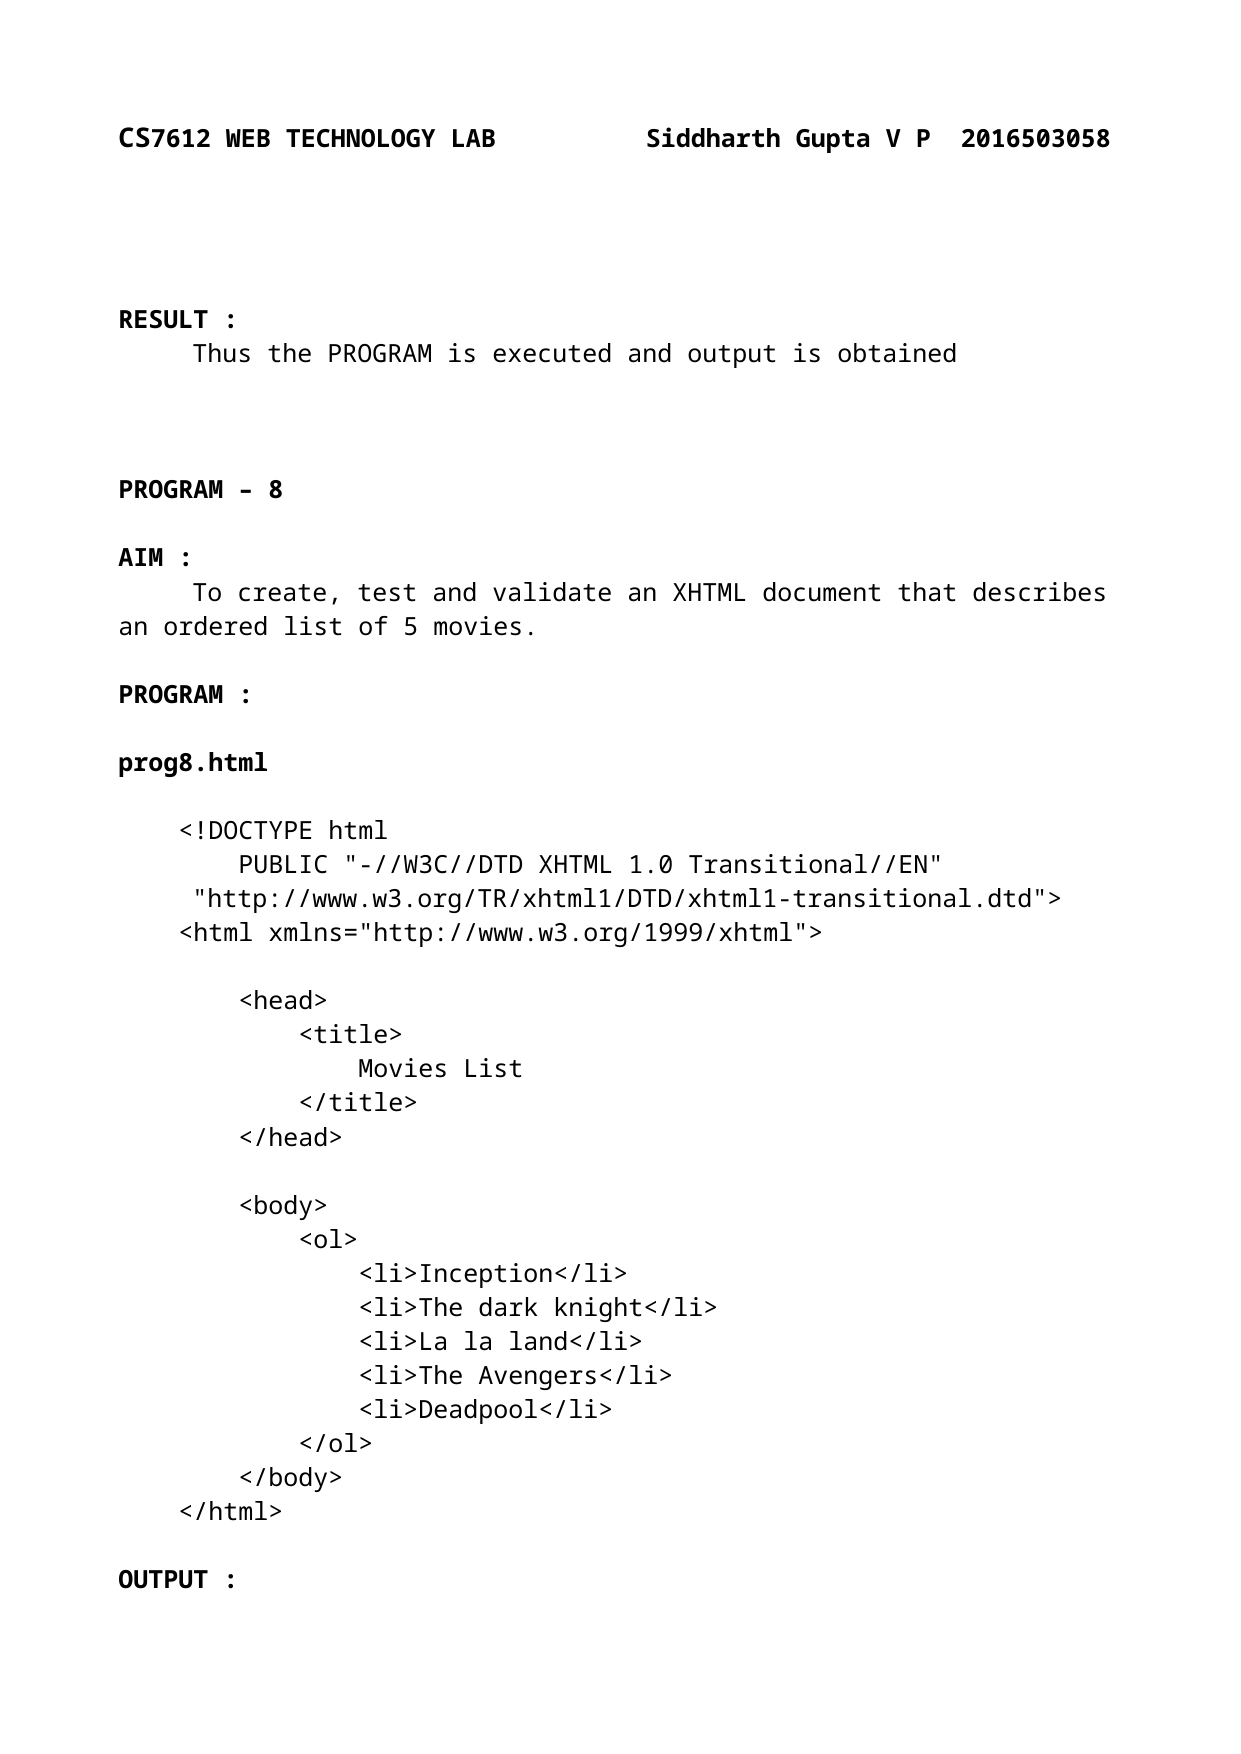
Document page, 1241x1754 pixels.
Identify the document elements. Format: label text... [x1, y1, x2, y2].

text </head> [118, 1119, 1122, 1153]
text </title> [118, 1085, 1122, 1119]
text PROGRAM – 8 [118, 472, 1122, 506]
text </body> [118, 1460, 1122, 1494]
text </html> [118, 1494, 1122, 1528]
text <li>Deadpool</li> [118, 1392, 1122, 1426]
text <head> [118, 983, 1122, 1017]
text <li>The Avengers</li> [118, 1358, 1122, 1392]
text AIM : [118, 540, 1122, 574]
text <li>Inception</li> [118, 1255, 1122, 1289]
text <li>La la land</li> [118, 1323, 1122, 1358]
text <html xmlns="http://www.w3.org/1999/xhtml"> [118, 915, 1122, 949]
text <ol> [118, 1221, 1122, 1255]
text OUTPUT : [118, 1562, 1122, 1596]
text RESULT : [118, 302, 1122, 336]
text <title> [118, 1017, 1122, 1051]
text Thus the PROGRAM is executed and output is obtained [118, 336, 1122, 370]
text <body> [118, 1187, 1122, 1221]
text Movies List [118, 1051, 1122, 1085]
text <!DOCTYPE html [118, 813, 1122, 847]
text </ol> [118, 1426, 1122, 1460]
text PROGRAM : [118, 676, 1122, 710]
text To create, test and validate an XHTML document that describes an ordered list of 5 movies. [118, 574, 1122, 642]
text prog8.html [118, 744, 1122, 778]
text PUBLIC "-//W3C//DTD XHTML 1.0 Transitional//EN" "http://www.w3.org/TR/xhtml1/DTD/xhtml1-transitional.dtd"> [118, 847, 1122, 915]
text <li>The dark knight</li> [118, 1289, 1122, 1323]
